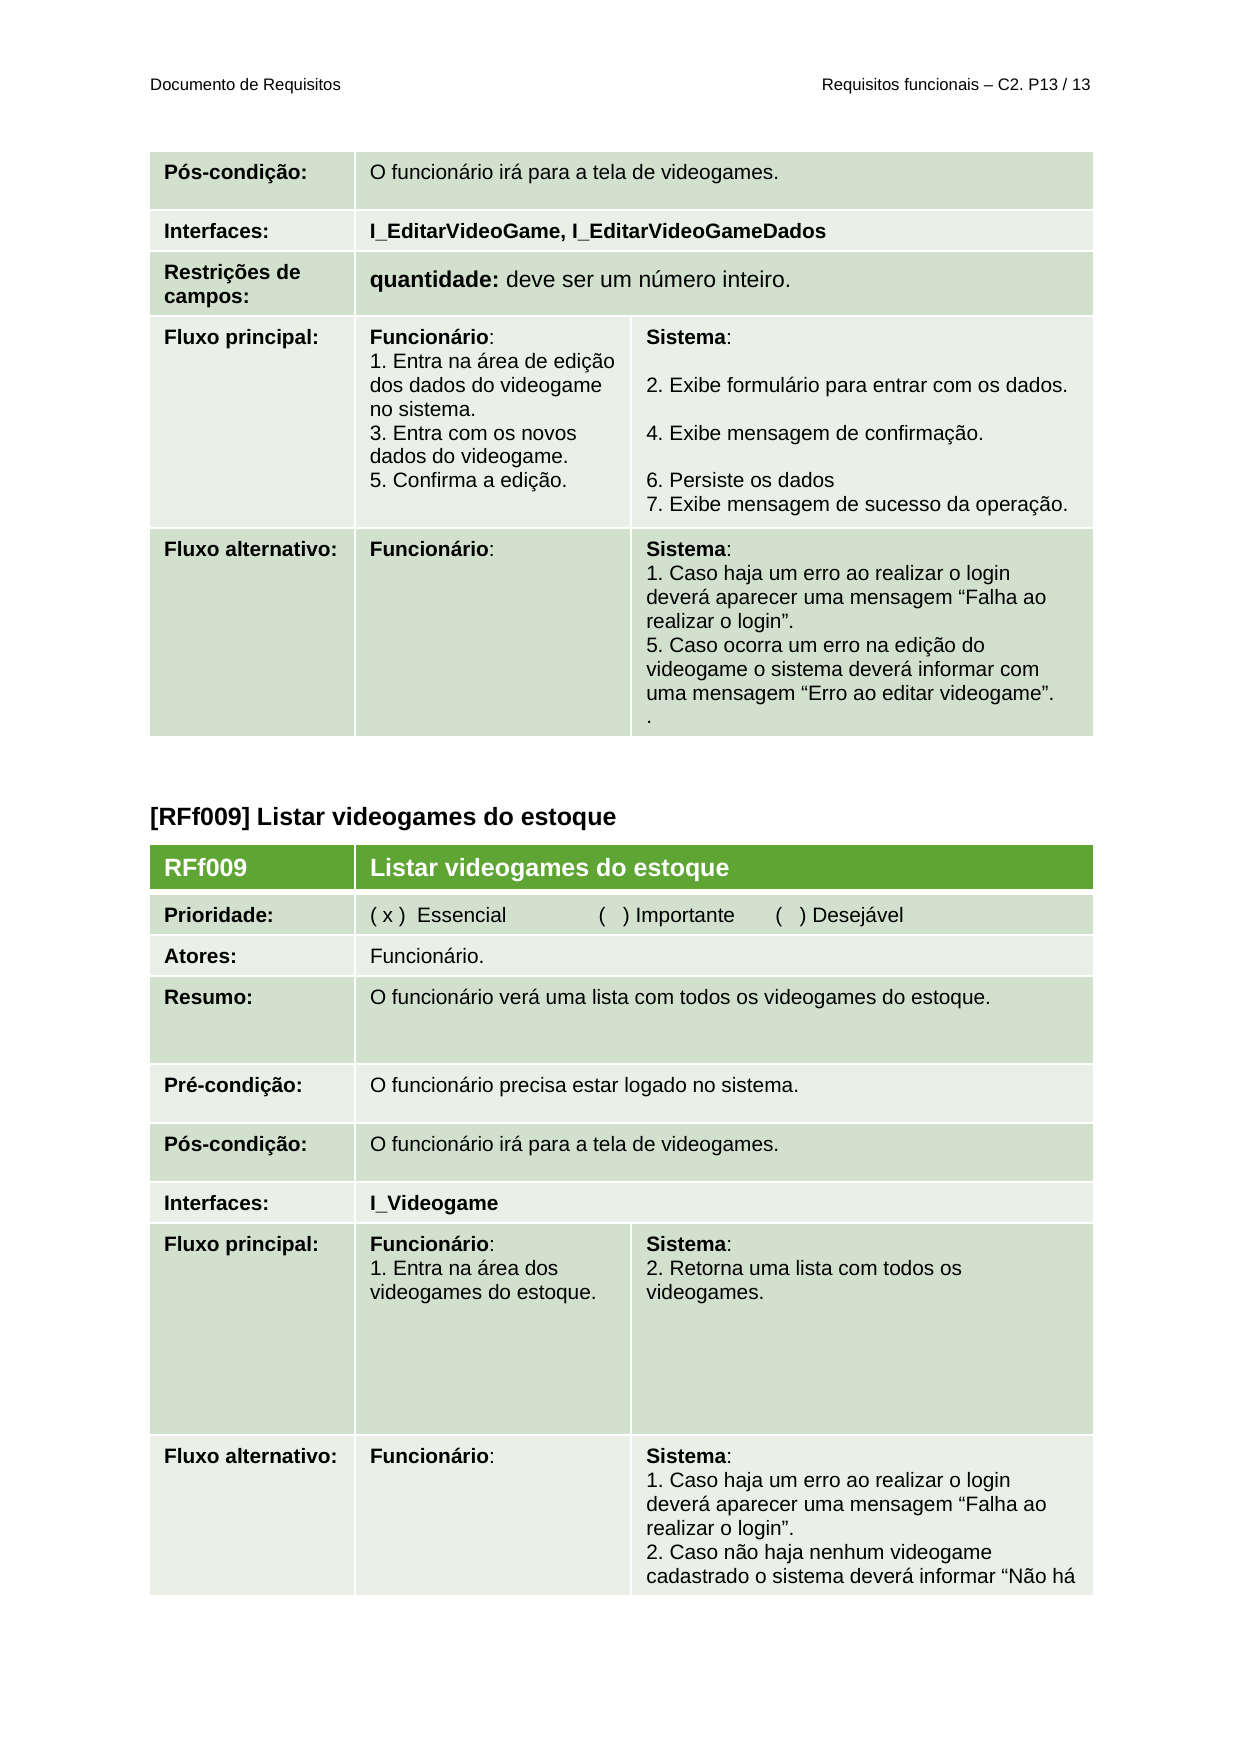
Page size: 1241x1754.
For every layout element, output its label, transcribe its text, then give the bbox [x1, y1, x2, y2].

table_cell Interfaces: [150, 211, 354, 250]
table_header RFf009 [150, 845, 354, 889]
table_cell Fluxo principal: [150, 1224, 354, 1434]
table_cell Fluxo alternativo: [150, 529, 354, 736]
table_cell O funcionário irá para a tela de videogames. [356, 1124, 1093, 1181]
table_cell ( x ) Essencial ( ) Importante ( ) Desejável [356, 895, 1093, 934]
table_cell Sistema: 2. Retorna uma lista com todos os videogames. [632, 1224, 1093, 1434]
table_cell Pós-condição: [150, 152, 354, 209]
table_cell Funcionário: 1. Entra na área de edição dos dados do videogame no sistema. 3. Entra com os novos dados do videogame. 5. Confirma a edição. [356, 317, 630, 527]
table_cell Sistema: 1. Caso haja um erro ao realizar o login deverá aparecer uma mensagem “Falha ao realizar o login”. 5. Caso ocorra um erro na edição do videogame o sistema deverá informar com uma mensagem “Erro ao editar videogame”. . [632, 529, 1093, 736]
table_cell Resumo: [150, 977, 354, 1063]
table_cell Restrições de campos: [150, 252, 354, 315]
table_cell Sistema: 1. Caso haja um erro ao realizar o login deverá aparecer uma mensagem “Falha ao realizar o login”. 2. Caso não haja nenhum videogame cadastrado o sistema deverá informar “Não há [632, 1436, 1093, 1595]
table_cell Funcionário: 1. Entra na área dos videogames do estoque. [356, 1224, 630, 1434]
table_cell Fluxo alternativo: [150, 1436, 354, 1595]
table_cell Atores: [150, 936, 354, 975]
table_cell Funcionário: [356, 529, 630, 736]
table_cell O funcionário verá uma lista com todos os videogames do estoque. [356, 977, 1093, 1063]
table_header Listar videogames do estoque [356, 845, 1093, 889]
table_cell quantidade: deve ser um número inteiro. [356, 252, 1093, 315]
table_cell I_EditarVideoGame, I_EditarVideoGameDados [356, 211, 1093, 250]
table_cell O funcionário irá para a tela de videogames. [356, 152, 1093, 209]
text [RFf009] Listar videogames do estoque [150, 802, 1090, 830]
table_cell Pós-condição: [150, 1124, 354, 1181]
table_cell Interfaces: [150, 1183, 354, 1222]
table_cell Pré-condição: [150, 1065, 354, 1122]
table_cell Prioridade: [150, 895, 354, 934]
table_cell Sistema: 2. Exibe formulário para entrar com os dados. 4. Exibe mensagem de confirmação. 6. Persiste os dados 7. Exibe mensagem de sucesso da operação. [632, 317, 1093, 527]
table_cell Funcionário. [356, 936, 1093, 975]
table_cell Fluxo principal: [150, 317, 354, 527]
table_cell Funcionário: [356, 1436, 630, 1595]
table_cell O funcionário precisa estar logado no sistema. [356, 1065, 1093, 1122]
table_cell I_Videogame [356, 1183, 1093, 1222]
